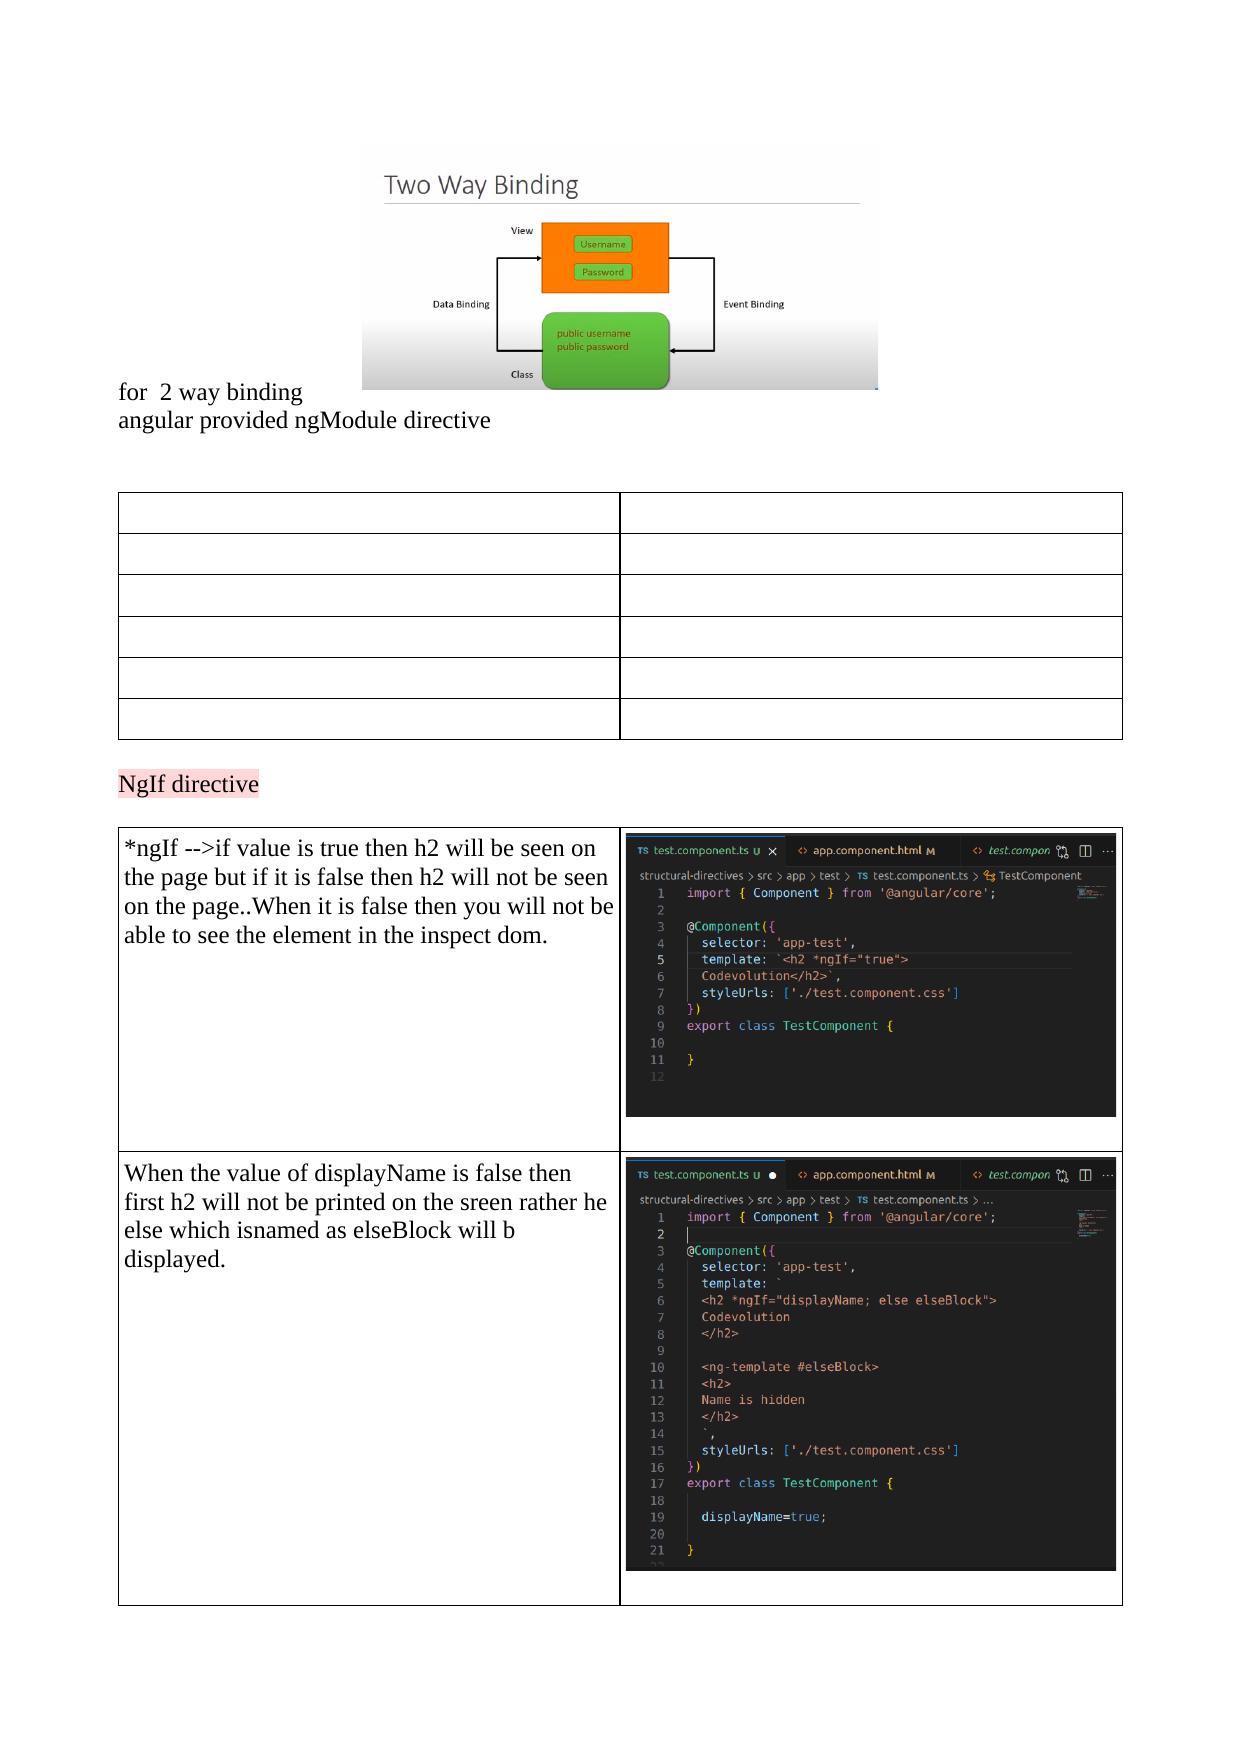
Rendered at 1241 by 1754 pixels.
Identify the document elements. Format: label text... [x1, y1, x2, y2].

table_cell [621, 1152, 1122, 1605]
table_cell When the value of displayName is false then first h2 will not be printed on the sreen rather he else which isnamed as elseBlock will b displayed. [119, 1152, 619, 1605]
table_cell [621, 534, 1122, 574]
picture [625, 1157, 1117, 1571]
text for 2 way binding angular provided ngModule directive [118, 377, 1122, 434]
table_header [621, 493, 1122, 533]
table_cell [621, 575, 1122, 616]
table_cell [119, 617, 619, 657]
table_header [621, 828, 1122, 1151]
table_cell [119, 534, 619, 574]
table_header *ngIf -->if value is true then h2 will be seen on the page but if it is false then h2 will not be seen on the page..When it is false then you will not be able to see the element in the inspect dom. [119, 828, 619, 1151]
picture [625, 833, 1117, 1117]
table_cell [621, 658, 1122, 698]
table_cell [621, 617, 1122, 657]
table_cell [621, 699, 1122, 739]
table_cell [119, 699, 619, 739]
table_cell [119, 575, 619, 616]
text NgIf directive [118, 769, 1122, 798]
table_cell [119, 658, 619, 698]
table_header [119, 493, 619, 533]
picture [362, 146, 879, 390]
